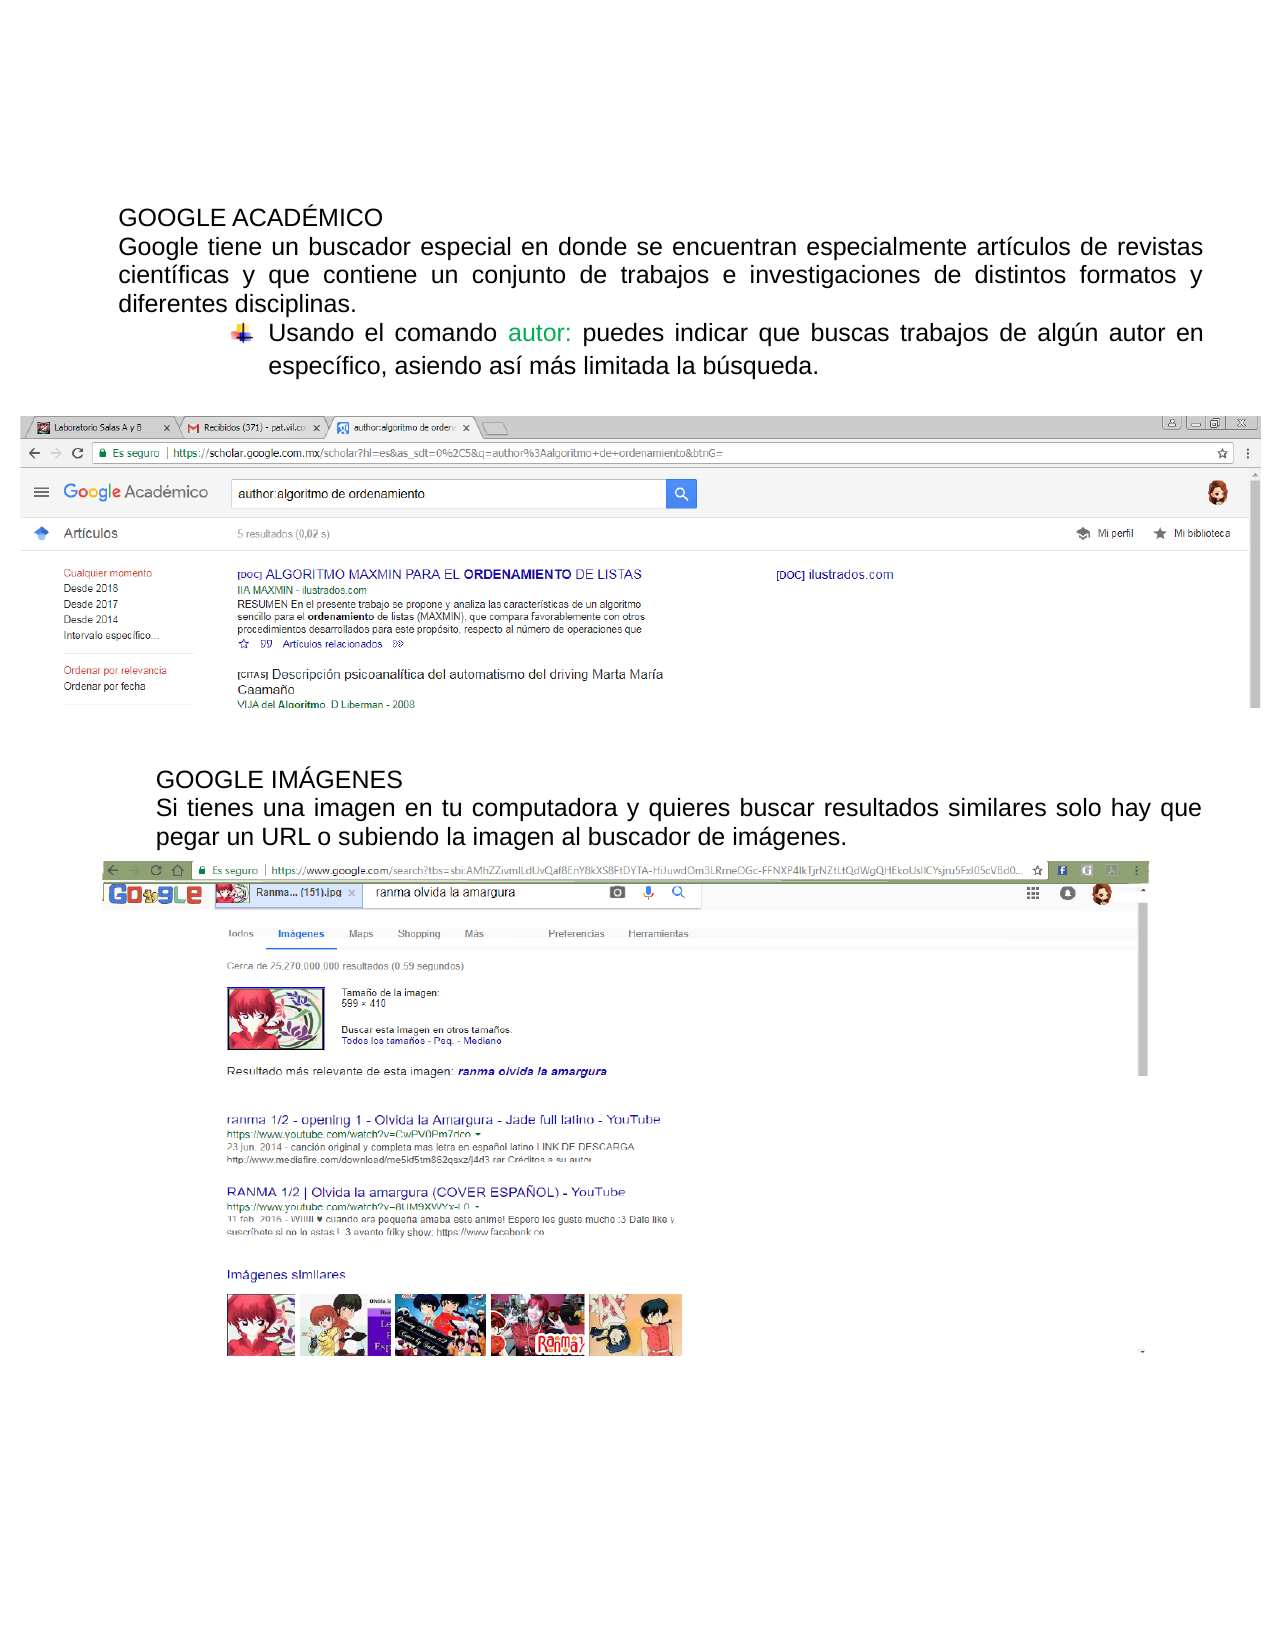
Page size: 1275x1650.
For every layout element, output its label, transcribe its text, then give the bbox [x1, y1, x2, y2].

text Google tiene un buscador especial en donde se encuentran especialmente artículos de revistas científicas y que contiene un conjunto de trabajos e investigaciones de distintos formatos y diferentes disciplinas. [118, 232, 1205, 318]
text GOOGLE IMÁGENES [156, 765, 1205, 793]
list Usando el comando autor: puedes indicar que buscas trabajos de algún autor en específico, asiendo así más limitada la búsqueda. [231, 318, 1205, 380]
text GOOGLE ACADÉMICO [118, 203, 1205, 232]
text Si tienes una imagen en tu computadora y quieres buscar resultados similares solo hay que pegar un URL o subiendo la imagen al buscador de imágenes. [156, 793, 1205, 851]
